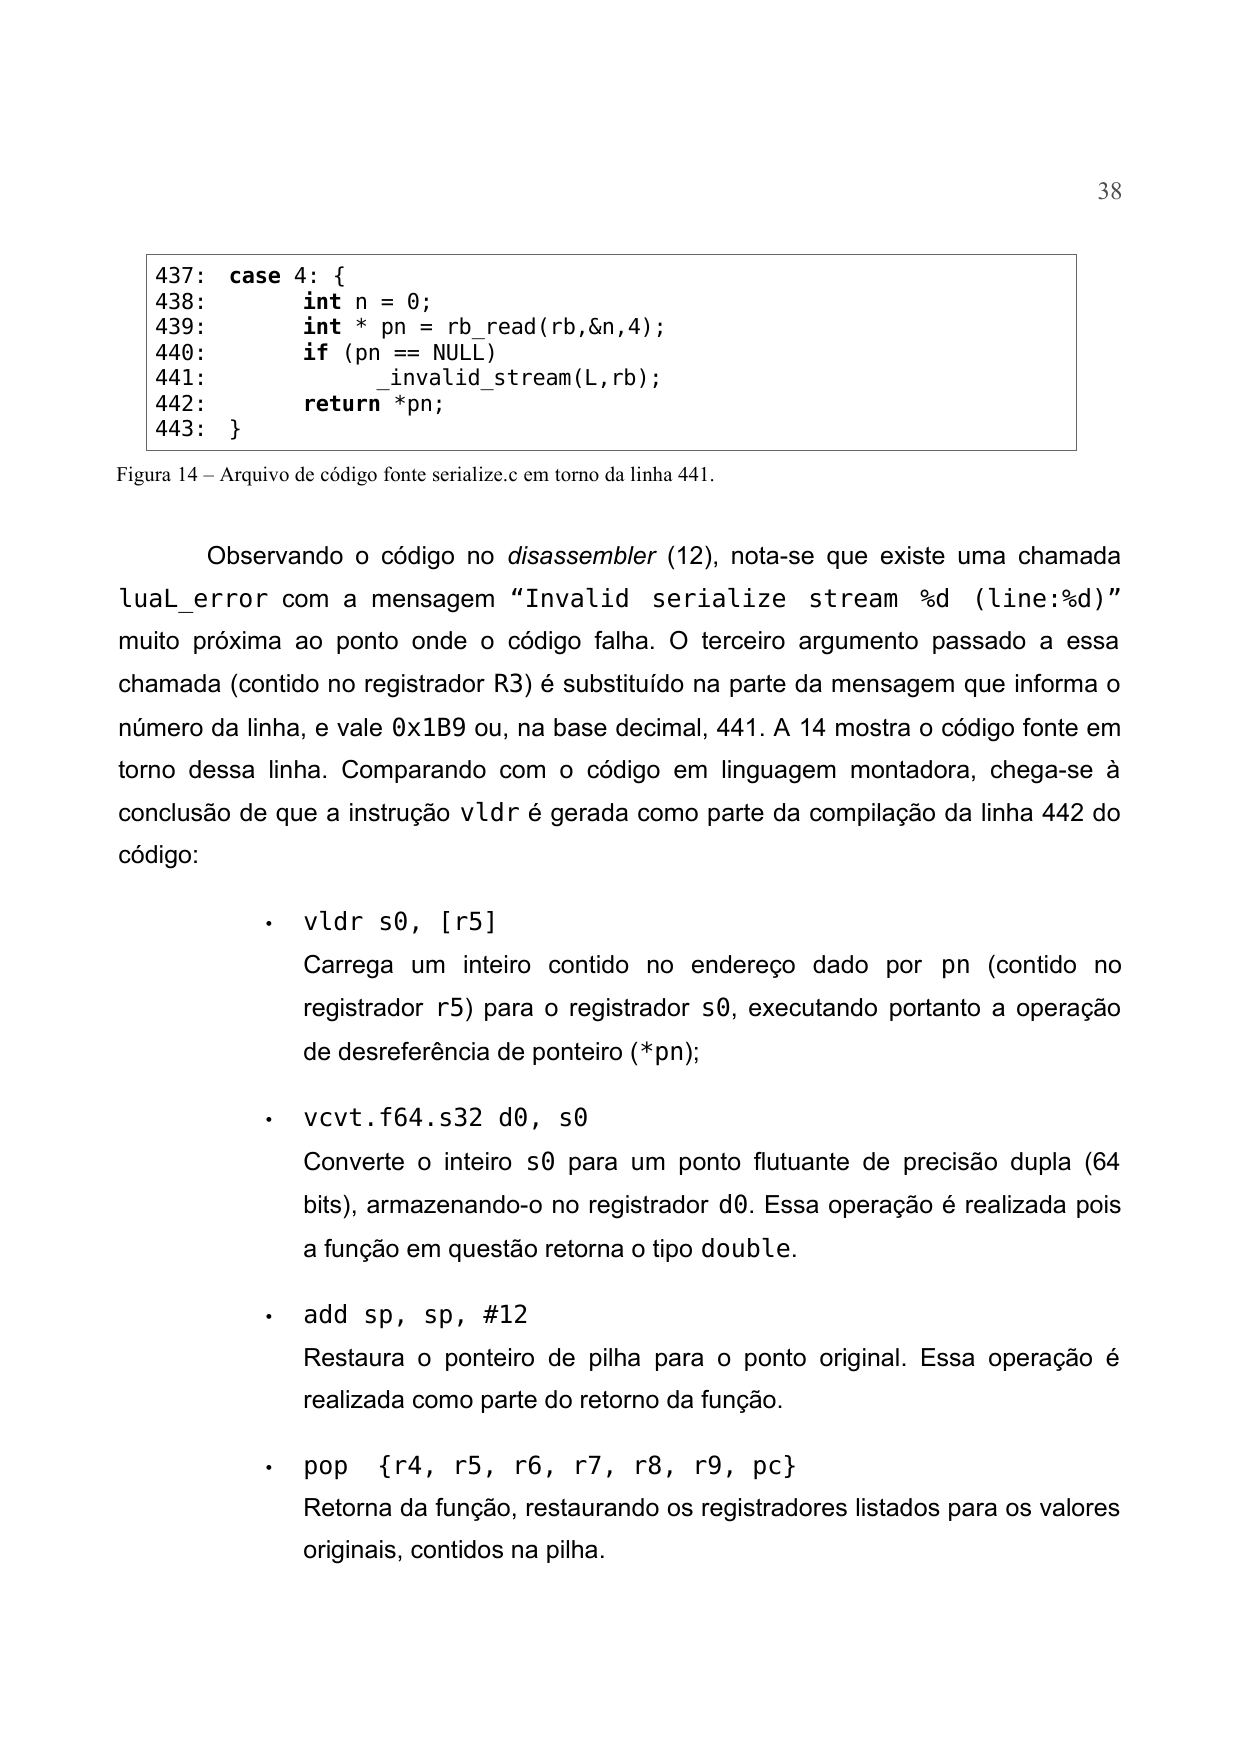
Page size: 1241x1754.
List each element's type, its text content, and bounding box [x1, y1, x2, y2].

text Observando o código no disassembler (Figura 12), nota-se que existe uma chamada luaL_error com a mensagem “Invalid serialize stream %d (line:%d)” muito próxima ao ponto onde o código falha. O terceiro argumento passado a essa chamada (contido no registrador R3) é substituído na parte da mensagem que informa o número da linha, e vale 0x1B9 ou, na base decimal, 441. A Figura 14 mostra o código fonte em torno dessa linha. Comparando com o código em linguagem montadora, chega-se à conclusão de que a instrução vldr é gerada como parte da compilação da linha 442 do código: [116, 236, 1122, 869]
list vcvt.f64.s32 d0, s0 Converte o inteiro s0 para um ponto flutuante de precisão dupla (64 bits), armazenando-o no registrador d0. Essa operação é realizada pois a função em questão retorna o tipo double. [266, 1104, 1122, 1263]
list add sp, sp, #12 Restaura o ponteiro de pilha para o ponto original. Essa operação é realizada como parte do retorno da função. [266, 1301, 1122, 1413]
text 442: return *pn; [155, 391, 1068, 416]
text 443: } [155, 416, 1068, 442]
text 441: _invalid_stream(L,rb); [155, 365, 1068, 391]
text Observando o código no disassembler (Figura 12), nota-se que existe uma chamada luaL_error com a mensagem “Invalid serialize stream %d (line:%d)” muito próxima ao ponto onde o código falha. O terceiro argumento passado a essa chamada (contido no registrador R3) é substituído na parte da mensagem que informa o número da linha, e vale 0x1B9 ou, na base decimal, 441. A Figura 14 mostra o código fonte em torno dessa linha. Comparando com o código em linguagem montadora, chega-se à conclusão de que a instrução vldr é gerada como parte da compilação da linha 442 do código: [147, 255, 1076, 450]
list pop {r4, r5, r6, r7, r8, r9, pc} Retorna da função, restaurando os registradores listados para os valores originais, contidos na pilha. [266, 1451, 1122, 1564]
text 439: int * pn = rb_read(rb,&n,4); [155, 314, 1068, 339]
text Figura 14 – Arquivo de código fonte serialize.c em torno da linha 441. [116, 283, 1106, 485]
text 437: case 4: { [155, 263, 1068, 288]
text 440: if (pn == NULL) [155, 339, 1068, 365]
list vldr s0, [r5] Carrega um inteiro contido no endereço dado por pn (contido no registrador r5) para o registrador s0, executando portanto a operação de desreferência de ponteiro (*pn); [266, 907, 1122, 1066]
text 438: int n = 0; [155, 288, 1068, 314]
